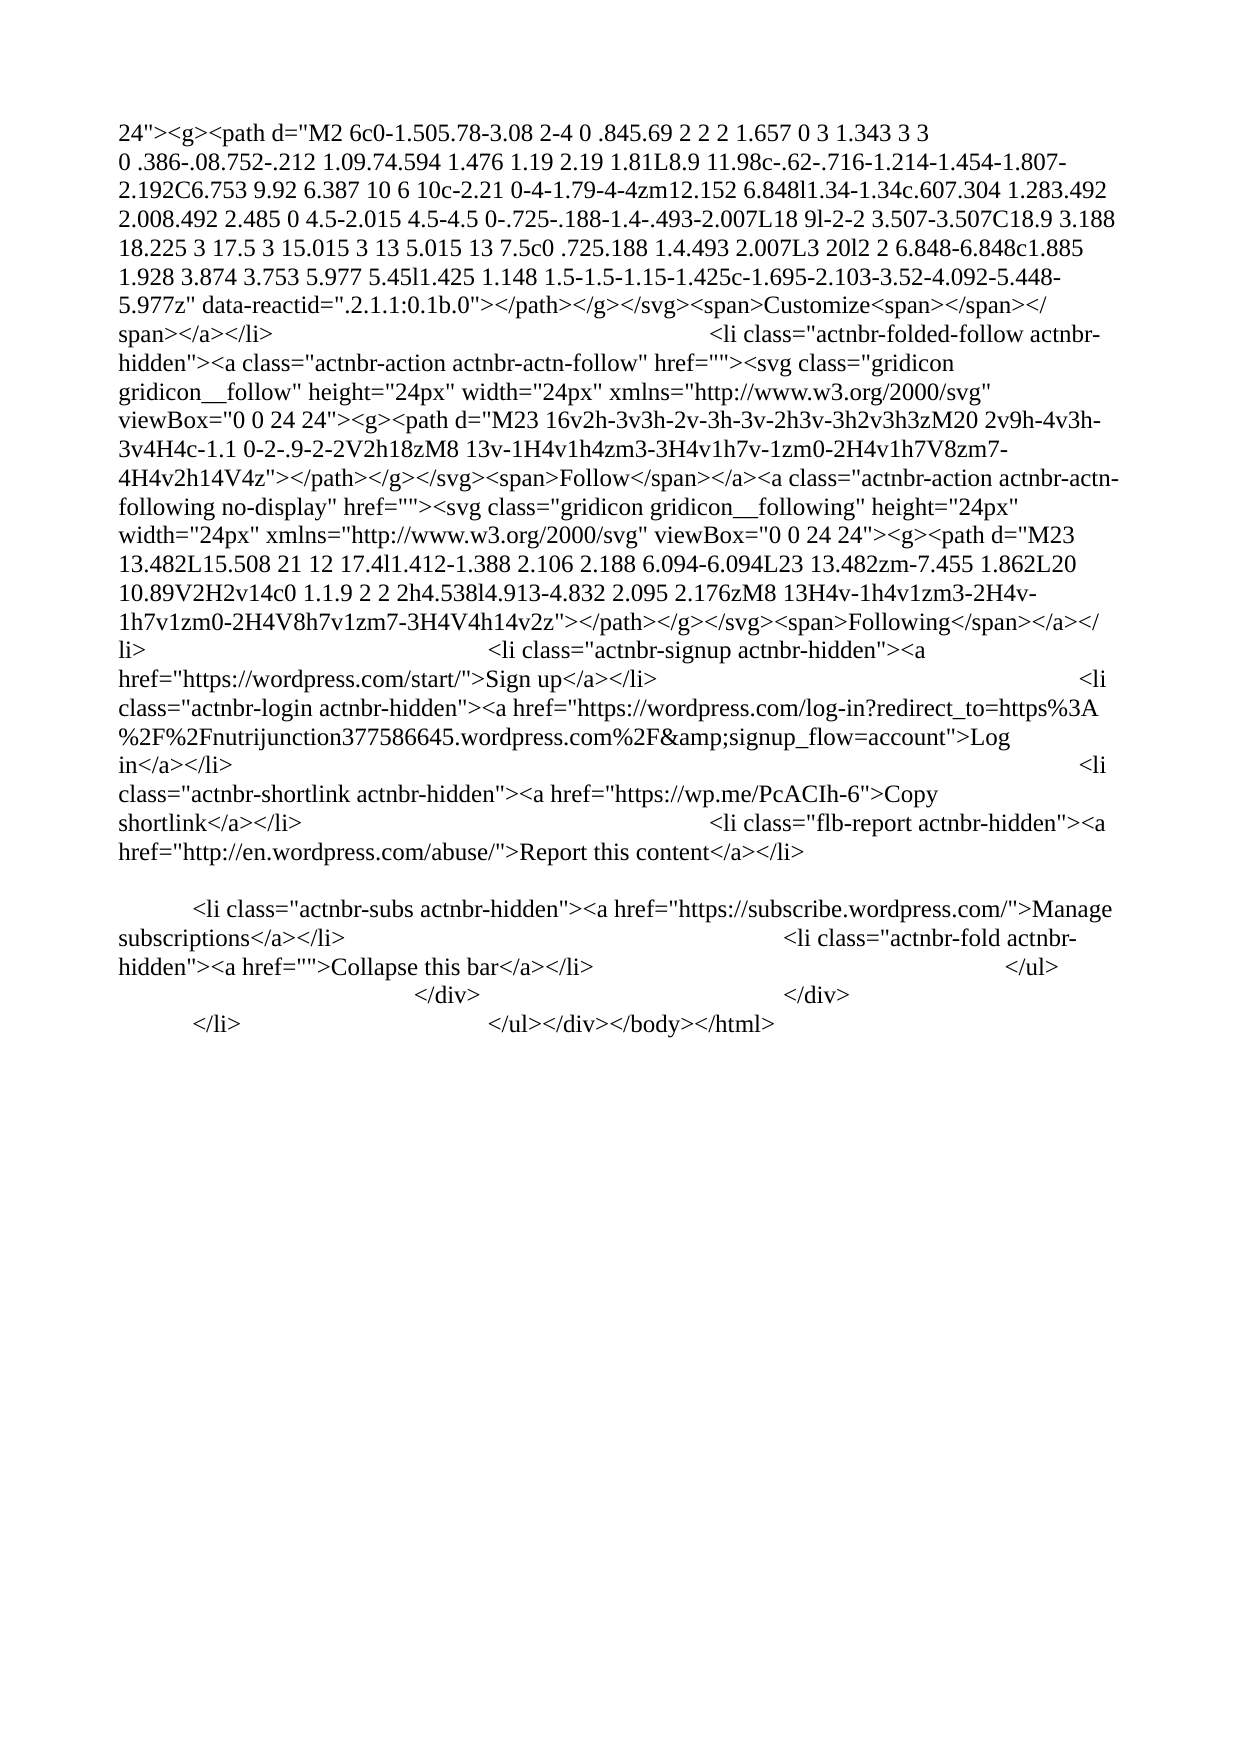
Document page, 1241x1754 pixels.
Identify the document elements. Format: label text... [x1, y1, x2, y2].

text 24"><g><path d="M2 6c0-1.505.78-3.08 2-4 0 .845.69 2 2 2 1.657 0 3 1.343 3 3 0 .386-.08.752-.212 1.09.74.594 1.476 1.19 2.19 1.81L8.9 11.98c-.62-.716-1.214-1.454-1.807-2.192C6.753 9.92 6.387 10 6 10c-2.21 0-4-1.79-4-4zm12.152 6.848l1.34-1.34c.607.304 1.283.492 2.008.492 2.485 0 4.5-2.015 4.5-4.5 0-.725-.188-1.4-.493-2.007L18 9l-2-2 3.507-3.507C18.9 3.188 18.225 3 17.5 3 15.015 3 13 5.015 13 7.5c0 .725.188 1.4.493 2.007L3 20l2 2 6.848-6.848c1.885 1.928 3.874 3.753 5.977 5.45l1.425 1.148 1.5-1.5-1.15-1.425c-1.695-2.103-3.52-4.092-5.448-5.977z" data-reactid=".2.1.1:0.1b.0"></path></g></svg><span>Customize<span></span></span></a></li> <li class="actnbr-folded-follow actnbr-hidden"><a class="actnbr-action actnbr-actn-follow" href=""><svg class="gridicon gridicon__follow" height="24px" width="24px" xmlns="http://www.w3.org/2000/svg" viewBox="0 0 24 24"><g><path d="M23 16v2h-3v3h-2v-3h-3v-2h3v-3h2v3h3zM20 2v9h-4v3h-3v4H4c-1.1 0-2-.9-2-2V2h18zM8 13v-1H4v1h4zm3-3H4v1h7v-1zm0-2H4v1h7V8zm7-4H4v2h14V4z"></path></g></svg><span>Follow</span></a><a class="actnbr-action actnbr-actn-following no-display" href=""><svg class="gridicon gridicon__following" height="24px" width="24px" xmlns="http://www.w3.org/2000/svg" viewBox="0 0 24 24"><g><path d="M23 13.482L15.508 21 12 17.4l1.412-1.388 2.106 2.188 6.094-6.094L23 13.482zm-7.455 1.862L20 10.89V2H2v14c0 1.1.9 2 2 2h4.538l4.913-4.832 2.095 2.176zM8 13H4v-1h4v1zm3-2H4v-1h7v1zm0-2H4V8h7v1zm7-3H4V4h14v2z"></path></g></svg><span>Following</span></a></li> <li class="actnbr-signup actnbr-hidden"><a href="https://wordpress.com/start/">Sign up</a></li> <li class="actnbr-login actnbr-hidden"><a href="https://wordpress.com/log-in?redirect_to=https%3A%2F%2Fnutrijunction377586645.wordpress.com%2F&amp;signup_flow=account">Log in</a></li> <li class="actnbr-shortlink actnbr-hidden"><a href="https://wp.me/PcACIh-6">Copy shortlink</a></li> <li class="flb-report actnbr-hidden"><a href="http://en.wordpress.com/abuse/">Report this content</a></li> <li class="actnbr-subs actnbr-hidden"><a href="https://subscribe.wordpress.com/">Manage subscriptions</a></li> <li class="actnbr-fold actnbr-hidden"><a href="">Collapse this bar</a></li> </ul> </div> </div> </li> </ul></div></body></html> [118, 118, 1122, 1038]
